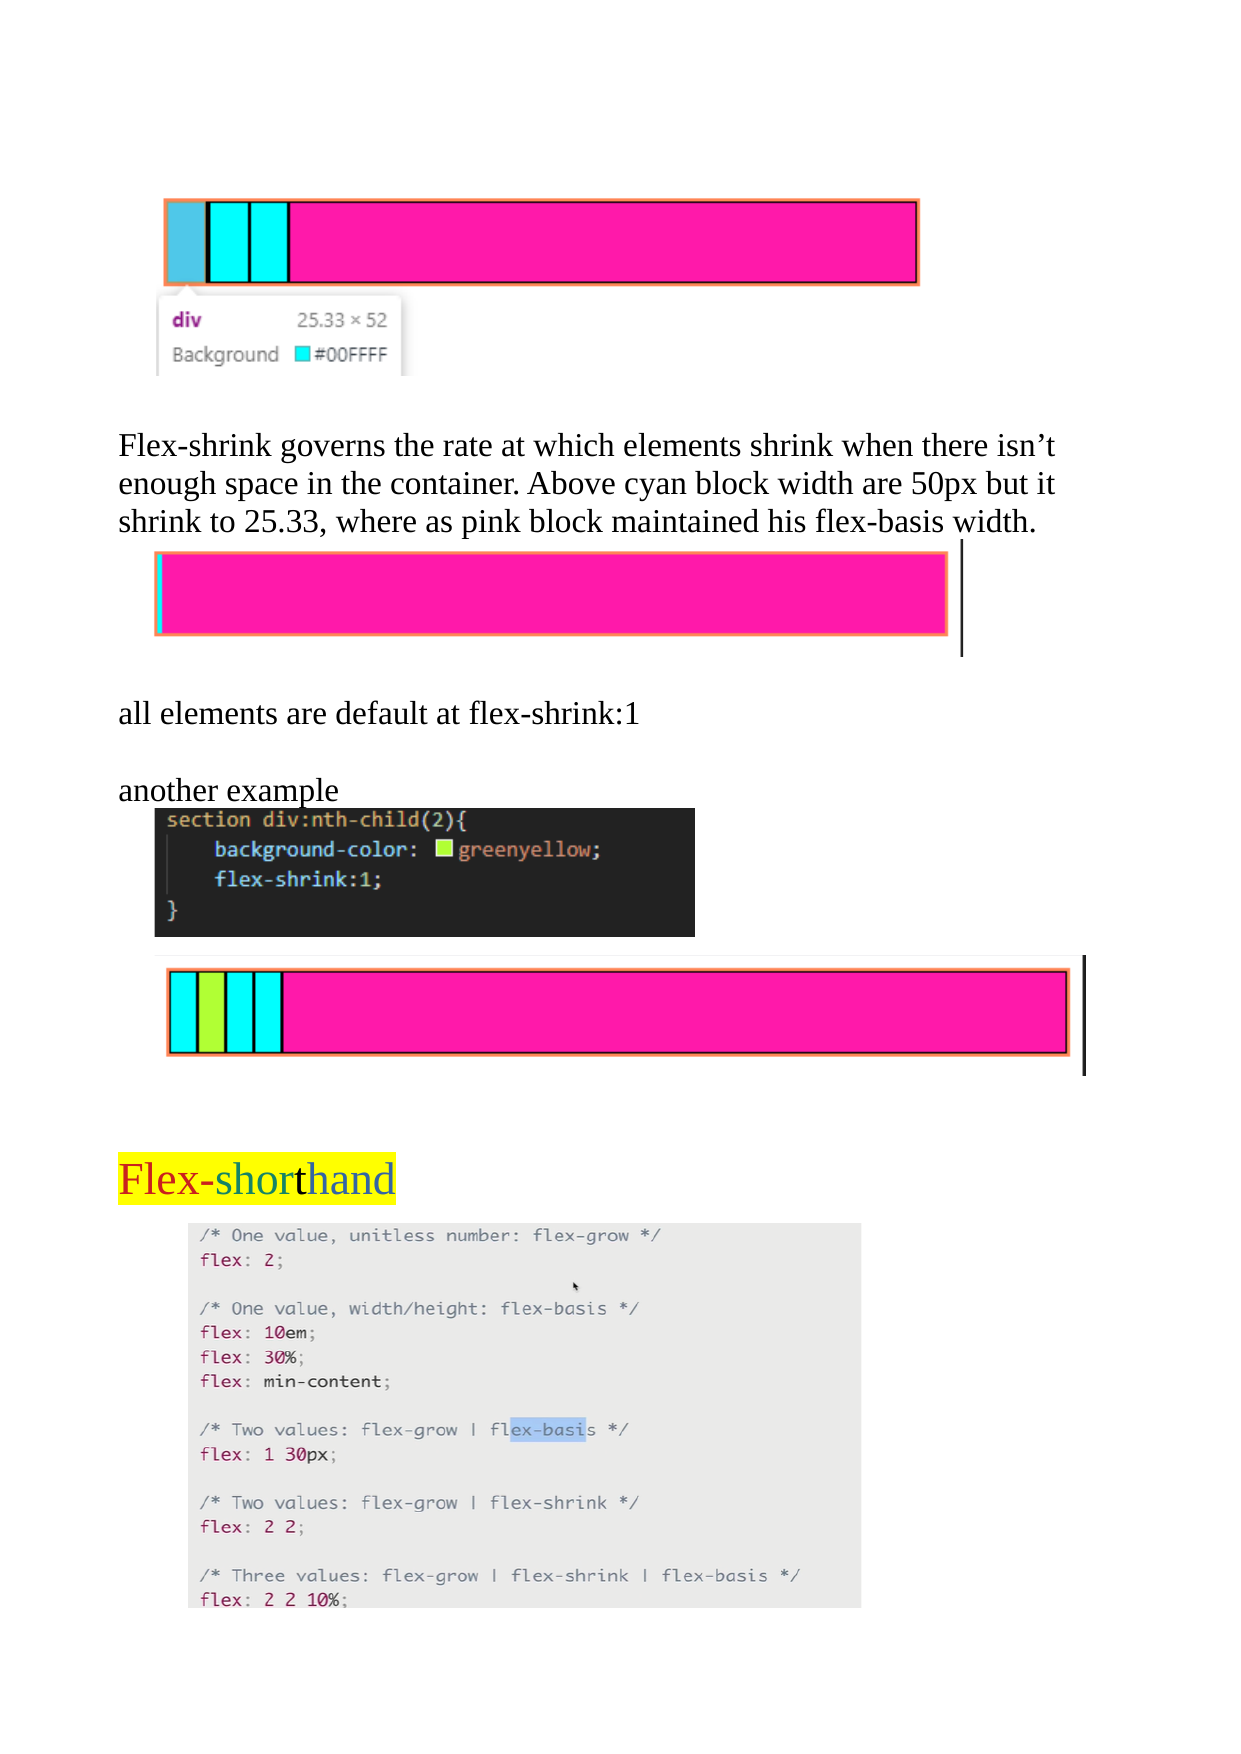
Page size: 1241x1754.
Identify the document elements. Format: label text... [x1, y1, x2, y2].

picture [154, 955, 1086, 1076]
text Flex-shorthand [118, 1152, 1122, 1205]
picture [188, 1223, 862, 1608]
picture [154, 808, 695, 937]
text Flex-shrink governs the rate at which elements shrink when there isn’t enough space in the container. Above cyan block width are 50px but it shrink to 25.33, where as pink block maintained his flex-basis width. [118, 425, 1122, 540]
text another example [118, 770, 1122, 808]
picture [156, 187, 925, 376]
text all elements are default at flex-shrink:1 [118, 693, 1122, 731]
picture [142, 539, 964, 657]
